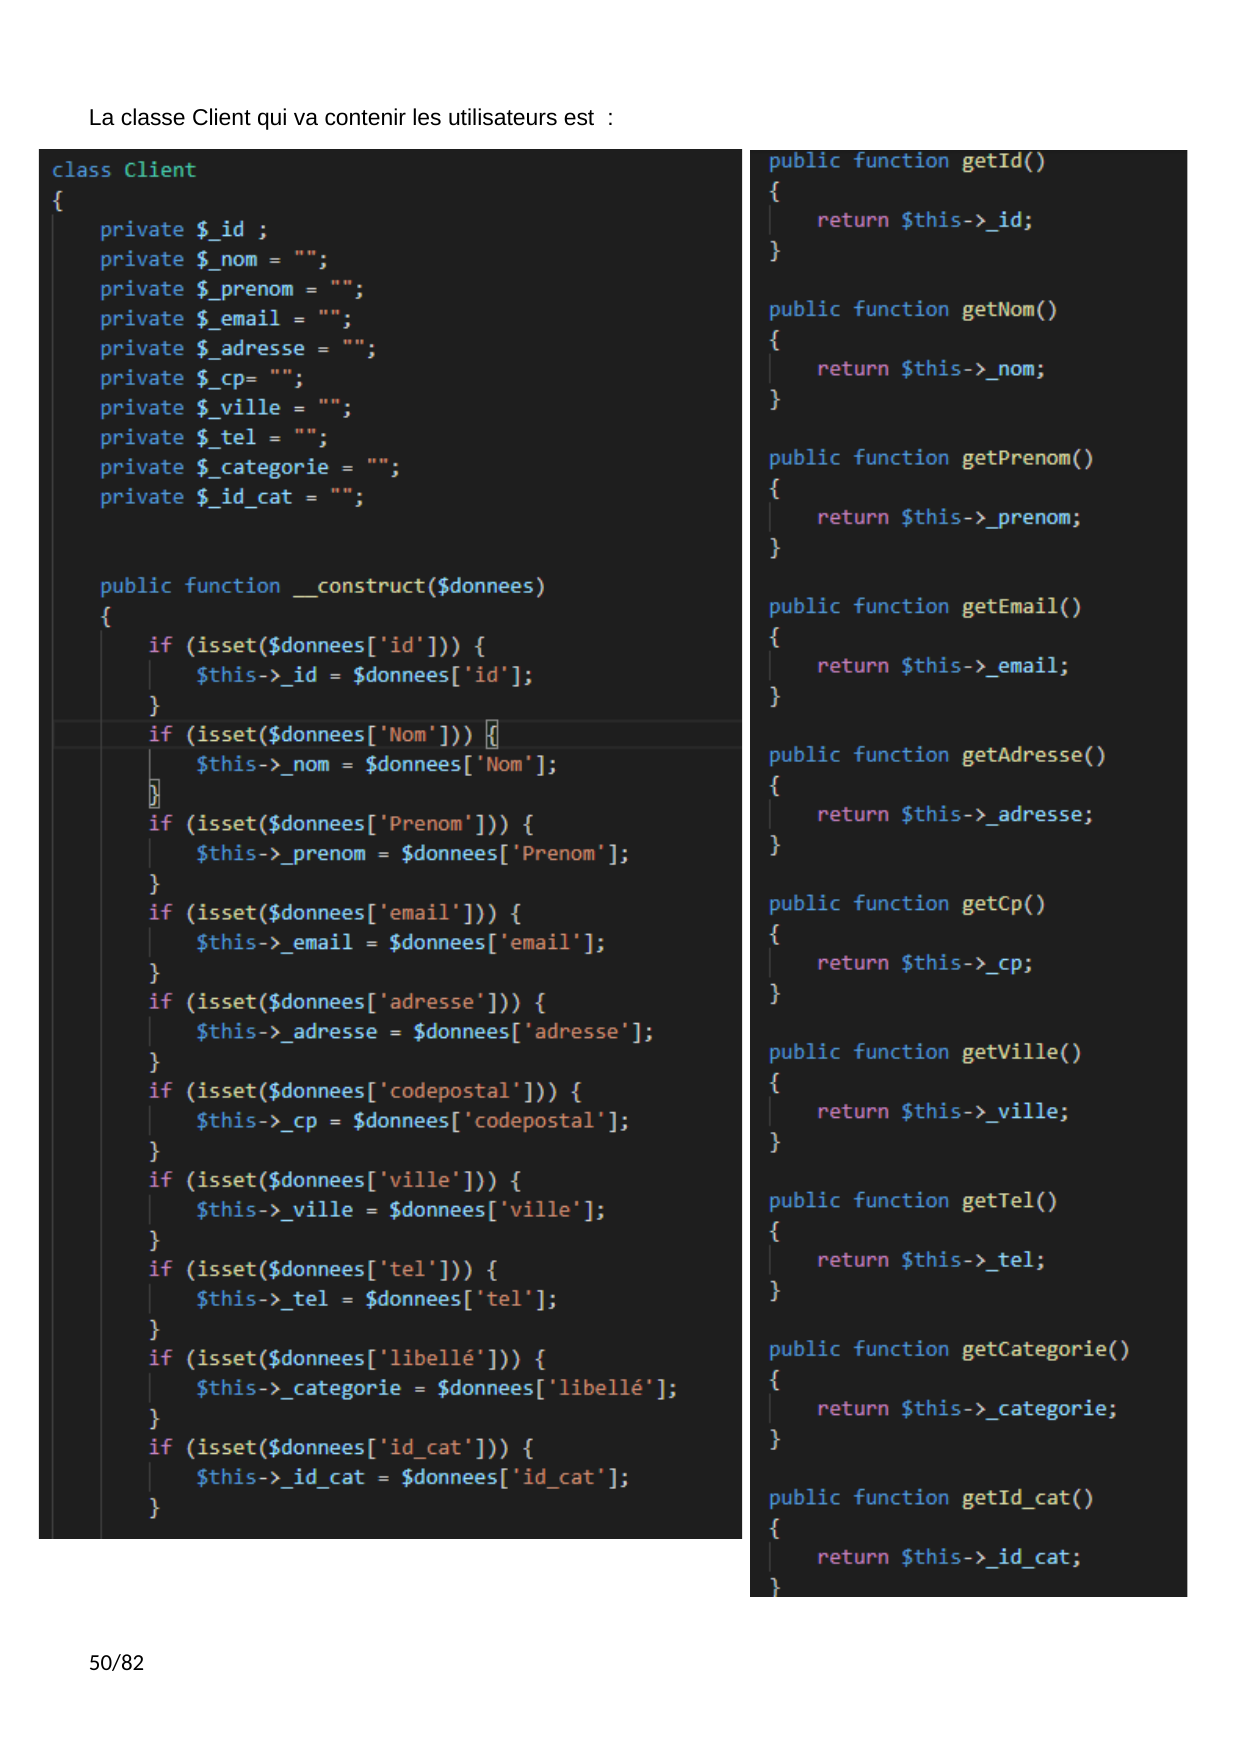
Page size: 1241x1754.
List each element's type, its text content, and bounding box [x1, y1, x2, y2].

picture [38, 149, 743, 1539]
text La classe Client qui va contenir les utilisateurs est : [89, 104, 1092, 131]
picture [750, 150, 1188, 1597]
